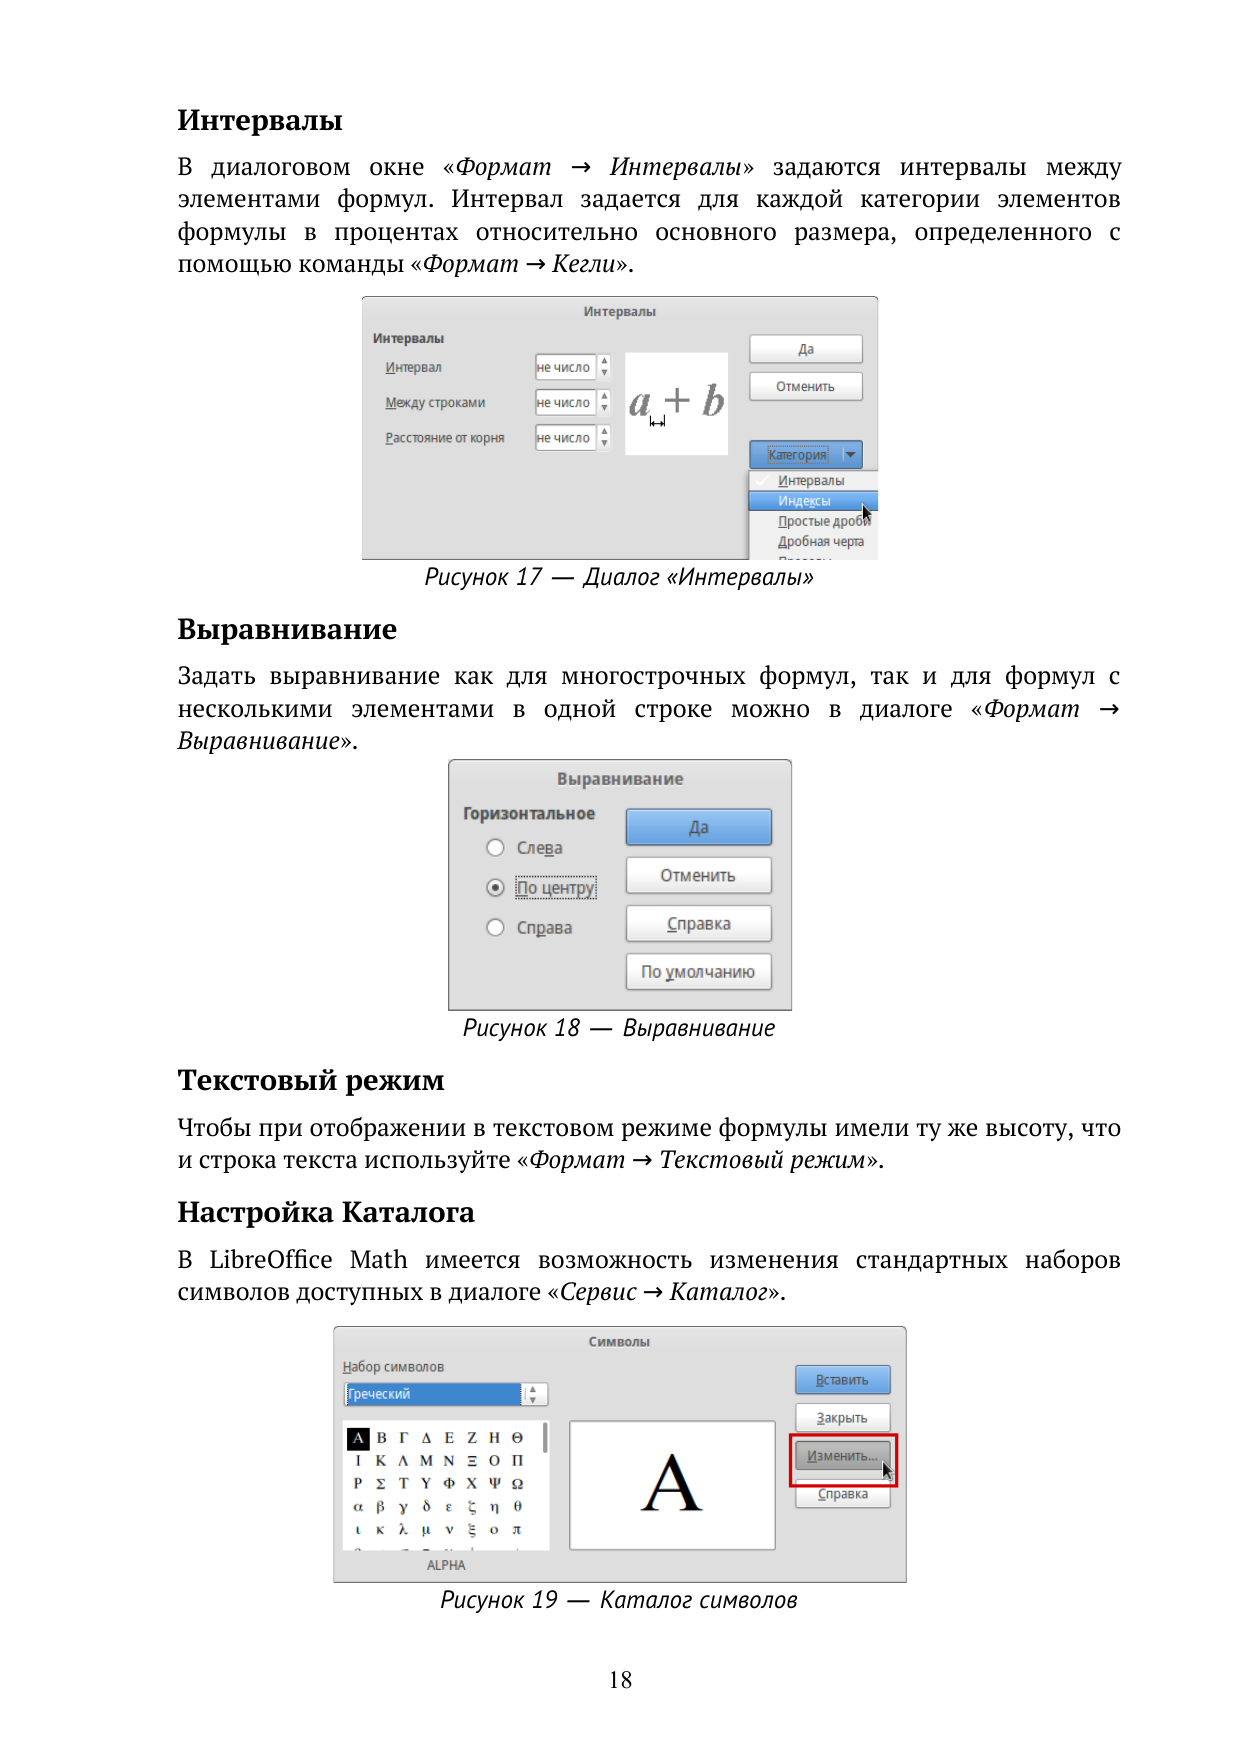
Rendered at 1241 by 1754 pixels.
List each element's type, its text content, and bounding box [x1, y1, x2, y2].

text В LibreOffice Math имеется возможность изменения стандартных наборов символов доступных в диалоге «Сервис → Каталог». [177, 1243, 1122, 1307]
subtitle Настройка Каталога [177, 1193, 1122, 1231]
picture [333, 1326, 907, 1583]
subtitle Выравнивание [177, 297, 1122, 647]
text Рисунок 17 ― Диалог «Интервалы» [242, 296, 998, 592]
text Рисунок 18 ― Выравнивание [440, 759, 800, 1043]
picture [448, 759, 793, 1011]
text Чтобы при отображении в текстовом режиме формулы имели ту же высоту, что и строка текста используйте «Формат → Текстовый режим». [177, 1111, 1122, 1175]
text В диалоговом окне «Формат → Интервалы» задаются интервалы между элементами формул. Интервал задается для каждой категории элементов формулы в процентах относительно основного размера, определенного с помощью команды «Формат → Кегли». [177, 150, 1122, 279]
text Рисунок 19 ― Каталог символов [325, 1326, 916, 1615]
text Задать выравнивание как для многострочных формул, так и для формул с несколькими элементами в одной строке можно в диалоге «Формат → Выравнивание». [177, 659, 1122, 756]
subtitle Интервалы [177, 100, 1122, 138]
subtitle Текстовый режим [177, 774, 1122, 1099]
picture [362, 296, 879, 560]
